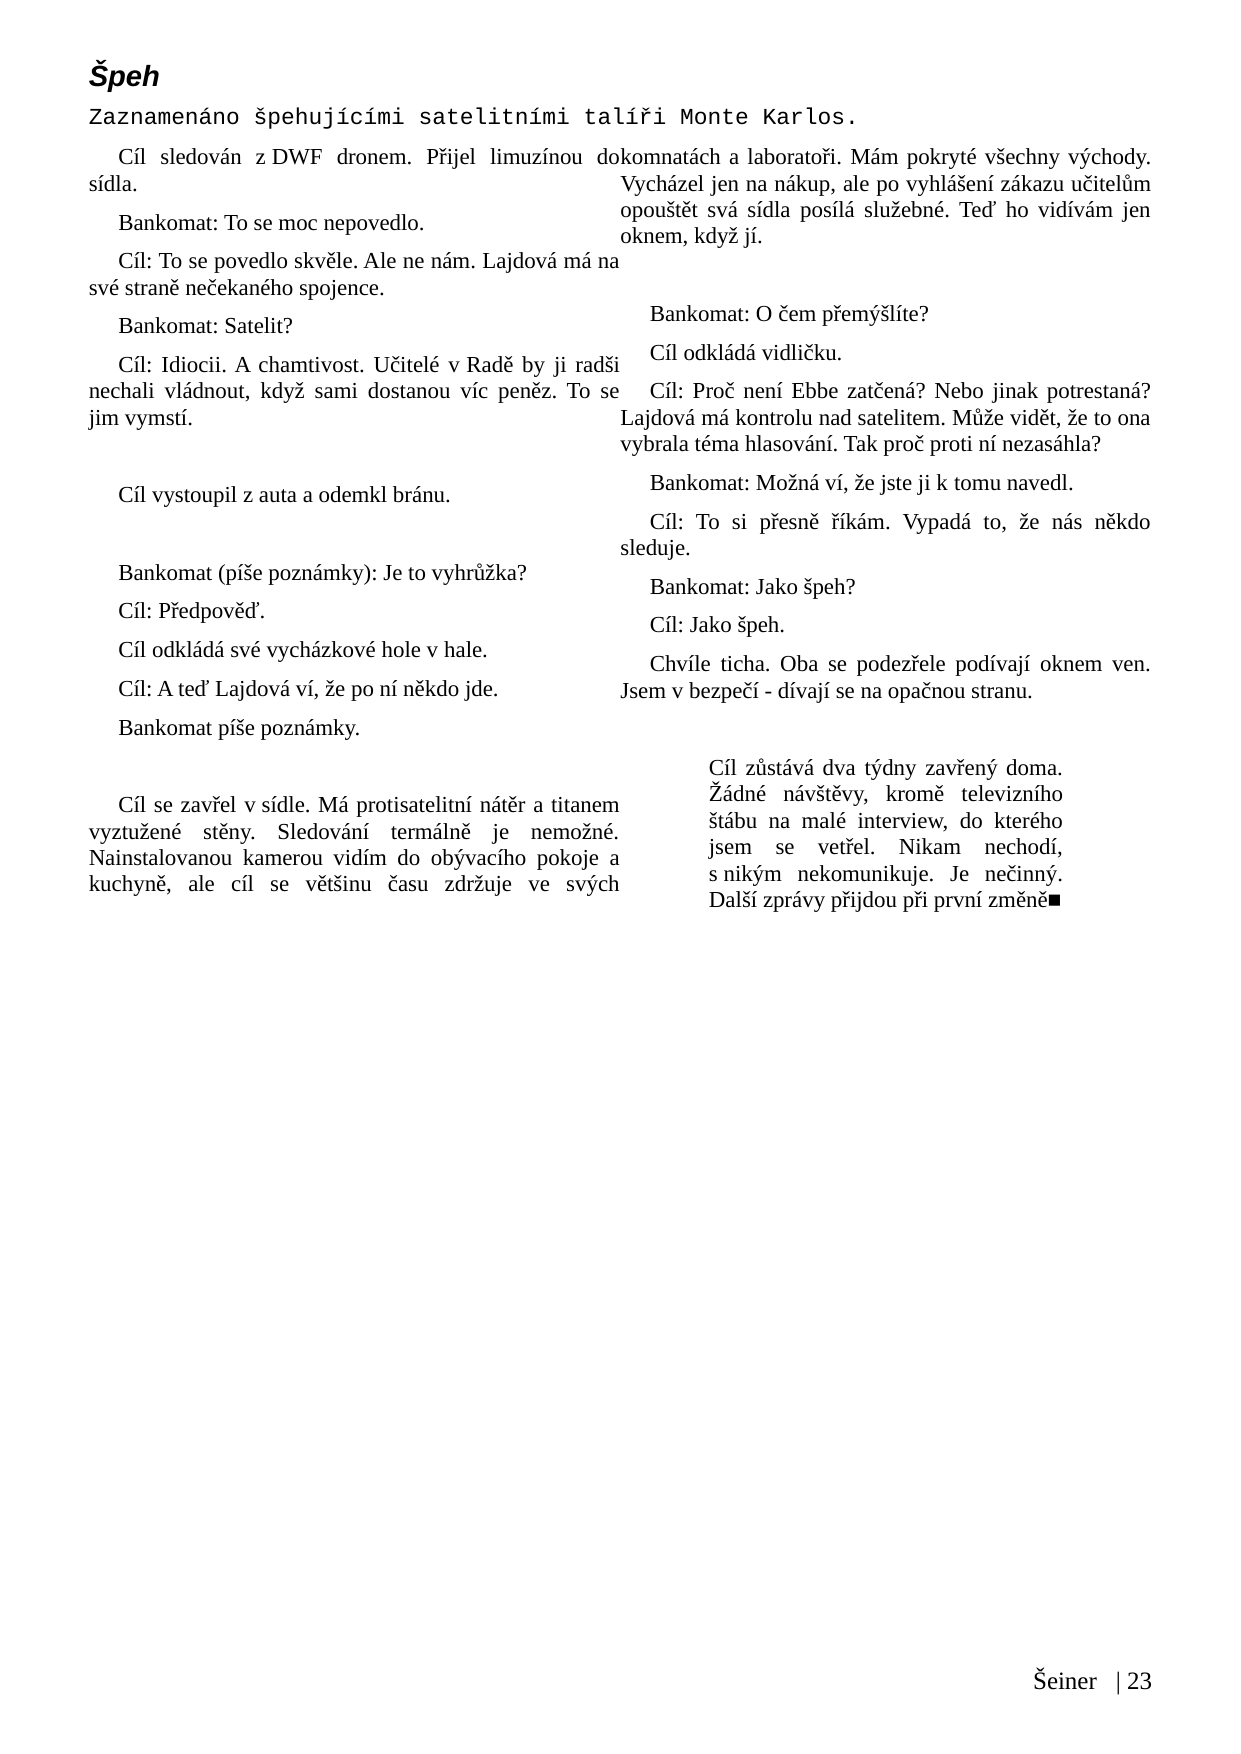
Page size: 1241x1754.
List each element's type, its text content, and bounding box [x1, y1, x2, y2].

text Cíl: Idiocii. A chamtivost. Učitelé v Radě by ji radši nechali vládnout, když sami dostanou víc peněz. To se jim vymstí. [88, 351, 620, 430]
text Bankomat: Satelit? [88, 312, 620, 339]
text Bankomat píše poznámky. [88, 714, 620, 740]
text Cíl sledován z DWF dronem. Přijel limuzínou do sídla. [88, 143, 620, 196]
text Cíl: A teď Lajdová ví, že po ní někdo jde. [88, 675, 620, 701]
text Cíl odkládá své vycházkové hole v hale. [88, 636, 620, 663]
text Zaznamenáno špehujícími satelitními talíři Monte Karlos. [88, 105, 1152, 131]
text Cíl: Proč není Ebbe zatčená? Nebo jinak potrestaná? Lajdová má kontrolu nad satelitem. Může vidět, že to ona vybrala téma hlasování. Tak proč proti ní nezasáhla? [620, 377, 1152, 457]
text Cíl odkládá vidličku. [620, 339, 1152, 365]
text komnatách a laboratoři. Mám pokryté všechny východy. Vycházel jen na nákup, ale po vyhlášení zákazu učitelům opouštět svá sídla posílá služebné. Teď ho vidívám jen oknem, když jí. [620, 143, 1152, 249]
text Bankomat: Jako špeh? [620, 573, 1152, 599]
subtitle Špeh [88, 59, 1152, 93]
text Chvíle ticha. Oba se podezřele podívají oknem ven. Jsem v bezpečí - dívají se na opačnou stranu. [620, 650, 1152, 703]
text Bankomat (píše poznámky): Je to vyhrůžka? [88, 559, 620, 585]
text Cíl: To se povedlo skvěle. Ale ne nám. Lajdová má na své straně nečekaného spojence. [88, 247, 620, 300]
text Bankomat: O čem přemýšlíte? [620, 300, 1152, 326]
text Cíl vystoupil z auta a odemkl bránu. [88, 481, 620, 508]
text Cíl: Předpověď. [88, 598, 620, 624]
text Cíl se zavřel v sídle. Má protisatelitní nátěr a titanem vyztužené stěny. Sledování termálně je nemožné. Nainstalovanou kamerou vidím do obývacího pokoje a kuchyně, ale cíl se většinu času zdržuje ve svých [88, 791, 620, 897]
text Cíl: Jako špeh. [620, 612, 1152, 638]
text Cíl: To si přesně říkám. Vypadá to, že nás někdo sleduje. [620, 508, 1152, 560]
text Bankomat: Možná ví, že jste ji k tomu navedl. [620, 469, 1152, 495]
text Cíl zůstává dva týdny zavřený doma. Žádné návštěvy, kromě televizního štábu na malé interview, do kterého jsem se vetřel. Nikam nechodí, s nikým nekomunikuje. Je nečinný. Další zprávy přijdou při první změně■ [709, 754, 1063, 912]
text Bankomat: To se moc nepovedlo. [88, 208, 620, 235]
